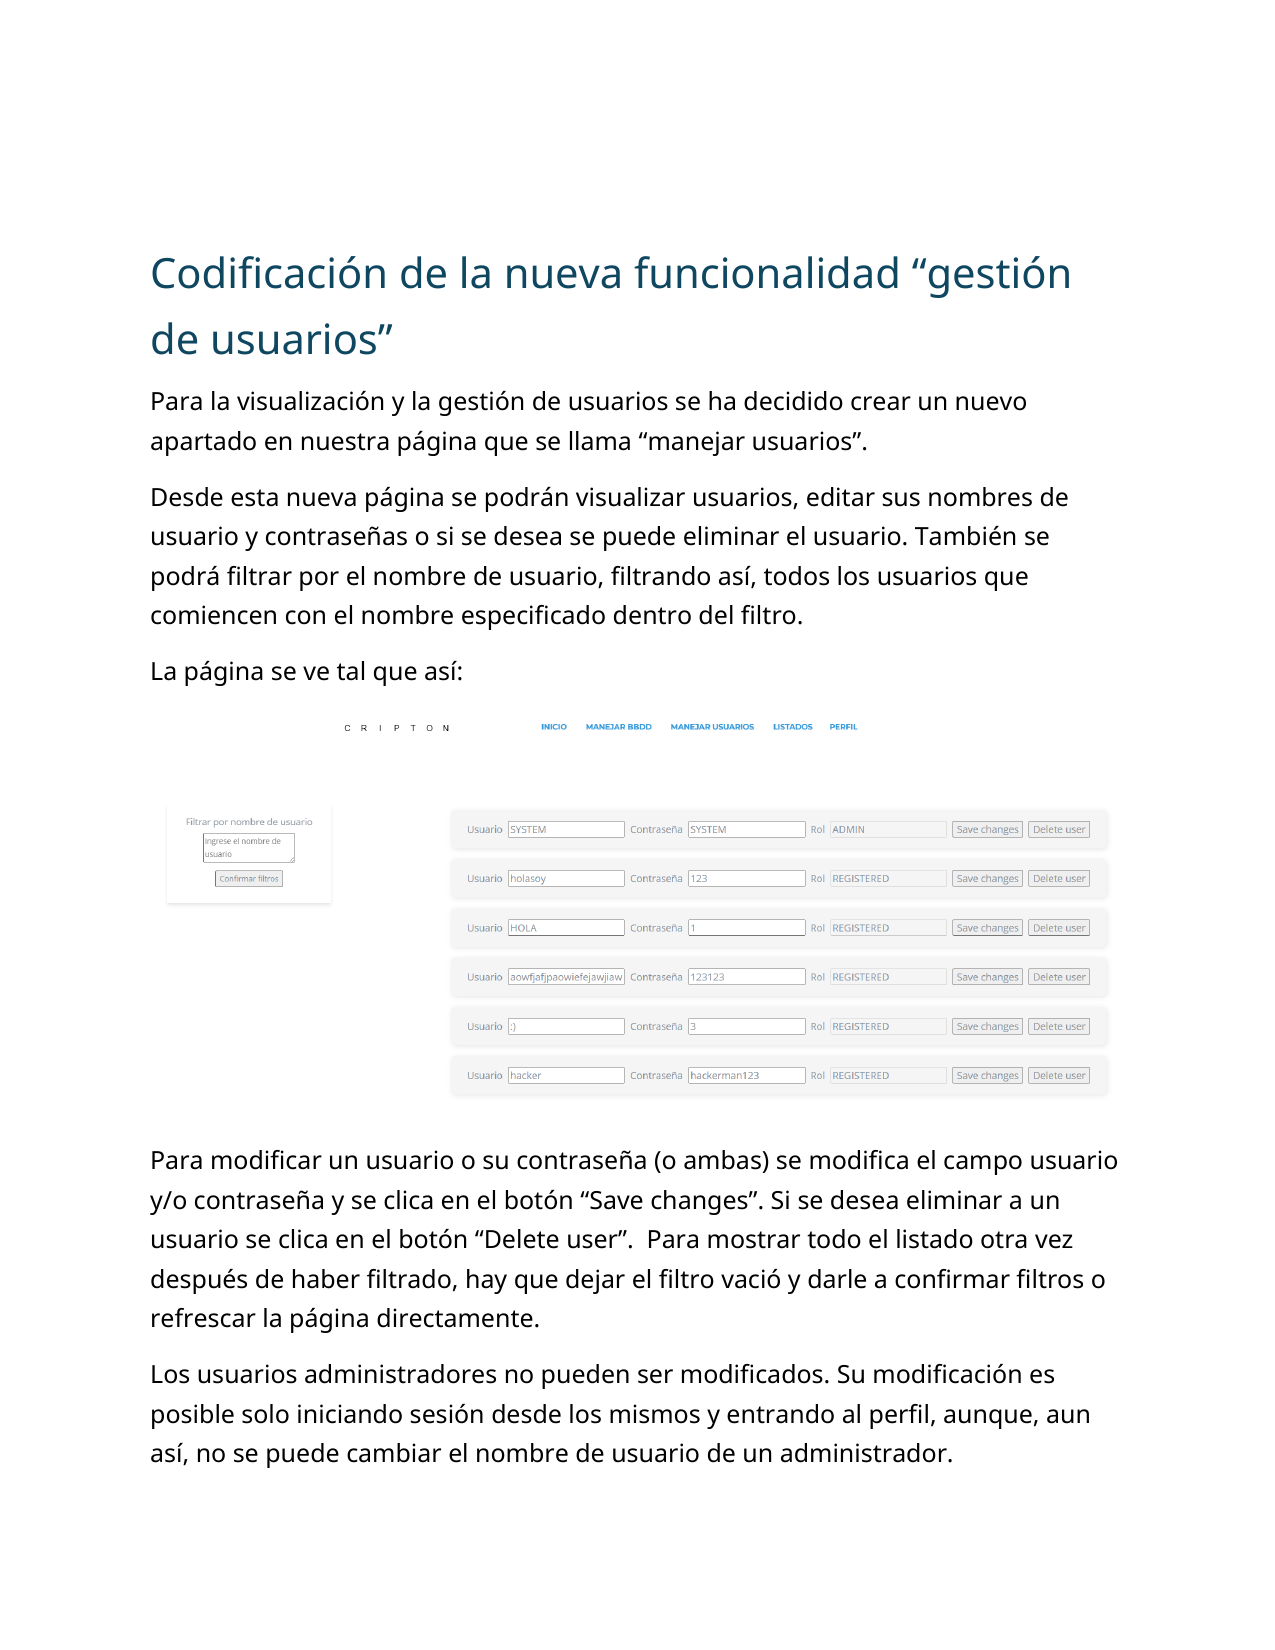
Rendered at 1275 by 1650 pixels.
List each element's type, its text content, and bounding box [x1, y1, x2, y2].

text La página se ve tal que así: [150, 654, 1125, 688]
text Los usuarios administradores no pueden ser modificados. Su modificación es posible solo iniciando sesión desde los mismos y entrando al perfil, aunque, aun así, no se puede cambiar el nombre de usuario de un administrador. [150, 1357, 1125, 1470]
text Para la visualización y la gestión de usuarios se ha decidido crear un nuevo apartado en nuestra página que se llama “manejar usuarios”. [150, 384, 1125, 457]
text Desde esta nueva página se podrán visualizar usuarios, editar sus nombres de usuario y contraseñas o si se desea se puede eliminar el usuario. También se podrá filtrar por el nombre de usuario, filtrando así, todos los usuarios que comiencen con el nombre especificado dentro del filtro. [150, 479, 1125, 632]
text Para modificar un usuario o su contraseña (o ambas) se modifica el campo usuario y/o contraseña y se clica en el botón “Save changes”. Si se desea eliminar a un usuario se clica en el botón “Delete user”. Para mostrar todo el listado otra vez después de haber filtrado, hay que dejar el filtro vació y darle a confirmar filtros o refrescar la página directamente. [150, 1143, 1125, 1335]
subtitle Codificación de la nueva funcionalidad “gestión de usuarios” [150, 244, 1125, 366]
